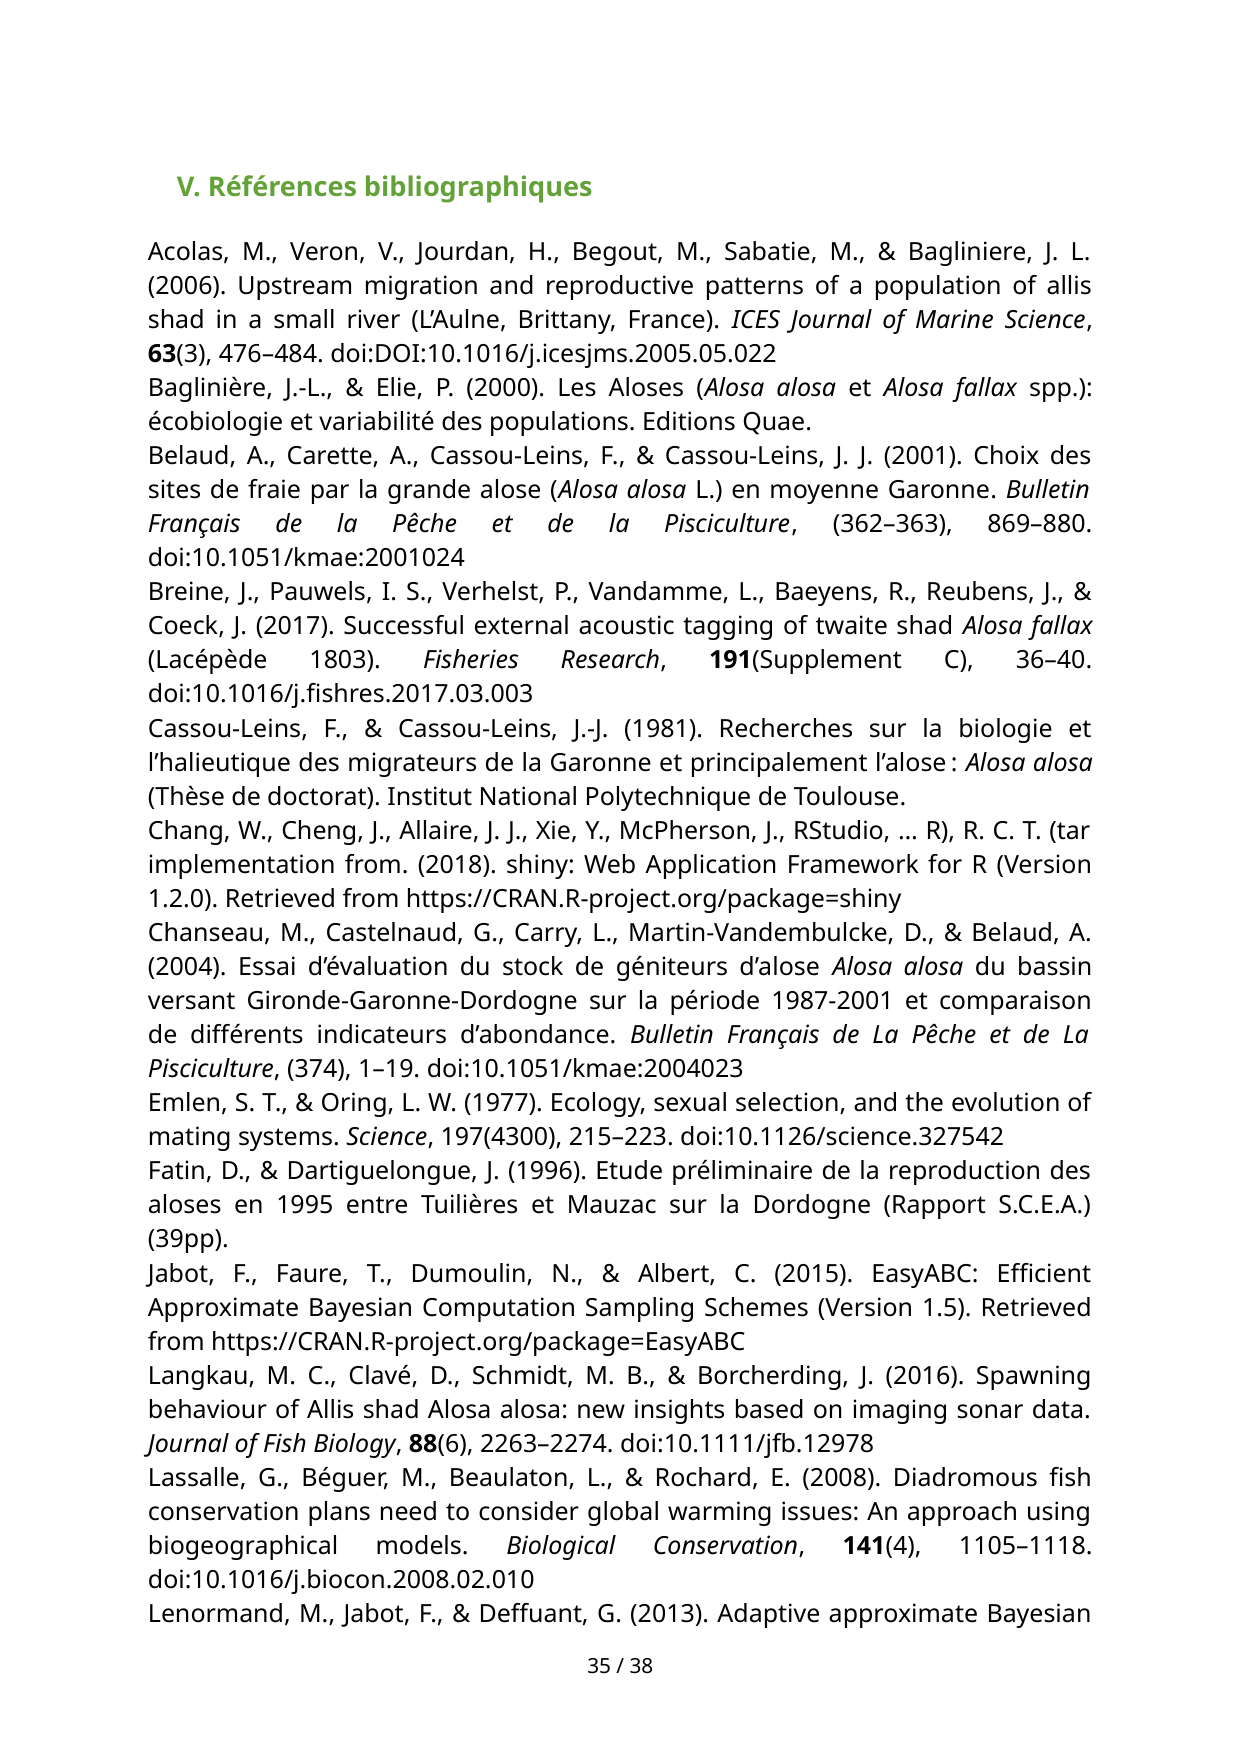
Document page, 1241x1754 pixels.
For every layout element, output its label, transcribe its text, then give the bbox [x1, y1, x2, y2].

text Breine, J., Pauwels, I. S., Verhelst, P., Vandamme, L., Baeyens, R., Reubens, J., & Coeck, J. (2017). Successful external acoustic tagging of twaite shad Alosa fallax (Lacépède 1803). Fisheries Research, 191(Supplement C), 36–40. doi:10.1016/j.fishres.2017.03.003 [148, 574, 1093, 710]
text Belaud, A., Carette, A., Cassou-Leins, F., & Cassou-Leins, J. J. (2001). Choix des sites de fraie par la grande alose (Alosa alosa L.) en moyenne Garonne. Bulletin Français de la Pêche et de la Pisciculture, (362–363), 869–880. doi:10.1051/kmae:2001024 [148, 438, 1093, 574]
text Baglinière, J.-L., & Elie, P. (2000). Les Aloses (Alosa alosa et Alosa fallax spp.): écobiologie et variabilité des populations. Editions Quae. [148, 369, 1093, 438]
subtitle Références bibliographiques [177, 167, 1093, 204]
text Emlen, S. T., & Oring, L. W. (1977). Ecology, sexual selection, and the evolution of mating systems. Science, 197(4300), 215–223. doi:10.1126/science.327542 [148, 1085, 1093, 1153]
text Jabot, F., Faure, T., Dumoulin, N., & Albert, C. (2015). EasyABC: Efficient Approximate Bayesian Computation Sampling Schemes (Version 1.5). Retrieved from https://CRAN.R-project.org/package=EasyABC [148, 1255, 1093, 1357]
text Lassalle, G., Béguer, M., Beaulaton, L., & Rochard, E. (2008). Diadromous fish conservation plans need to consider global warming issues: An approach using biogeographical models. Biological Conservation, 141(4), 1105–1118. doi:10.1016/j.biocon.2008.02.010 [148, 1459, 1093, 1596]
text Lenormand, M., Jabot, F., & Deffuant, G. (2013). Adaptive approximate Bayesian [148, 1596, 1093, 1630]
text Fatin, D., & Dartiguelongue, J. (1996). Etude préliminaire de la reproduction des aloses en 1995 entre Tuilières et Mauzac sur la Dordogne (Rapport S.C.E.A.) (39pp). [148, 1153, 1093, 1255]
text Chanseau, M., Castelnaud, G., Carry, L., Martin-Vandembulcke, D., & Belaud, A. (2004). Essai d’évaluation du stock de géniteurs d’alose Alosa alosa du bassin versant Gironde-Garonne-Dordogne sur la période 1987-2001 et comparaison de différents indicateurs d’abondance. Bulletin Français de La Pêche et de La Pisciculture, (374), 1–19. doi:10.1051/kmae:2004023 [148, 914, 1093, 1085]
text Chang, W., Cheng, J., Allaire, J. J., Xie, Y., McPherson, J., RStudio, … R), R. C. T. (tar implementation from. (2018). shiny: Web Application Framework for R (Version 1.2.0). Retrieved from https://CRAN.R-project.org/package=shiny [148, 812, 1093, 914]
text Langkau, M. C., Clavé, D., Schmidt, M. B., & Borcherding, J. (2016). Spawning behaviour of Allis shad Alosa alosa: new insights based on imaging sonar data. Journal of Fish Biology, 88(6), 2263–2274. doi:10.1111/jfb.12978 [148, 1357, 1093, 1459]
text Cassou-Leins, F., & Cassou-Leins, J.-J. (1981). Recherches sur la biologie et l’halieutique des migrateurs de la Garonne et principalement l’alose : Alosa alosa (Thèse de doctorat). Institut National Polytechnique de Toulouse. [148, 710, 1093, 812]
text Acolas, M., Veron, V., Jourdan, H., Begout, M., Sabatie, M., & Bagliniere, J. L. (2006). Upstream migration and reproductive patterns of a population of allis shad in a small river (L’Aulne, Brittany, France). ICES Journal of Marine Science, 63(3), 476–484. doi:DOI:10.1016/j.icesjms.2005.05.022 [148, 233, 1093, 369]
